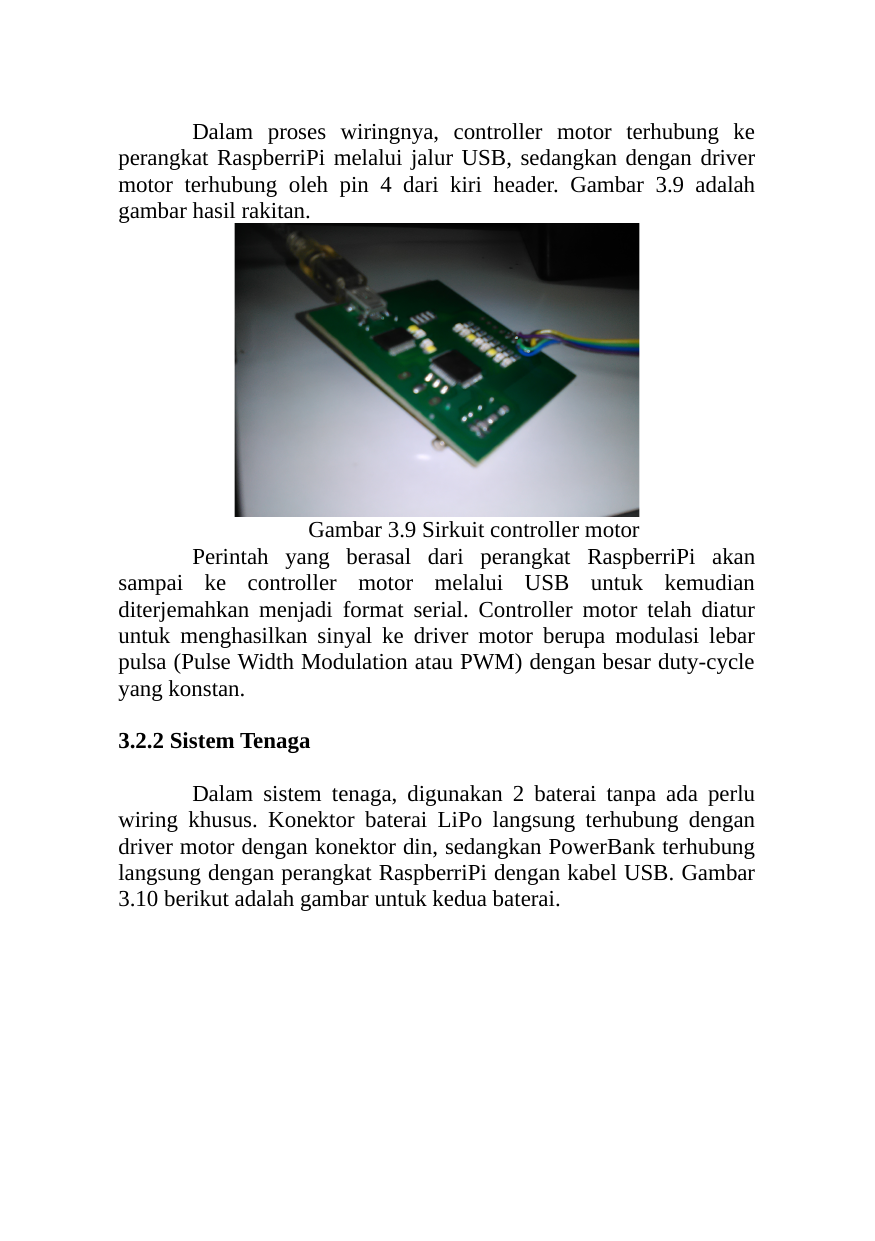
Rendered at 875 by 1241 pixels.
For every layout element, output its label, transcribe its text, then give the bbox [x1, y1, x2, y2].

text Perintah yang berasal dari perangkat RaspberriPi akan sampai ke controller motor melalui USB untuk kemudian diterjemahkan menjadi format serial. Controller motor telah diatur untuk menghasilkan sinyal ke driver motor berupa modulasi lebar pulsa (Pulse Width Modulation atau PWM) dengan besar duty-cycle yang konstan. [118, 543, 756, 701]
text 3.2.2 Sistem Tenaga [118, 727, 756, 754]
picture [234, 223, 640, 517]
text Dalam proses wiringnya, controller motor terhubung ke perangkat RaspberriPi melalui jalur USB, sedangkan dengan driver motor terhubung oleh pin 4 dari kiri header. Gambar 3.9 adalah gambar hasil rakitan. [118, 118, 756, 223]
text Dalam sistem tenaga, digunakan 2 baterai tanpa ada perlu wiring khusus. Konektor baterai LiPo langsung terhubung dengan driver motor dengan konektor din, sedangkan PowerBank terhubung langsung dengan perangkat RaspberriPi dengan kabel USB. Gambar 3.10 berikut adalah gambar untuk kedua baterai. [118, 780, 756, 912]
text Gambar 3.9 Sirkuit controller motor [118, 223, 756, 543]
